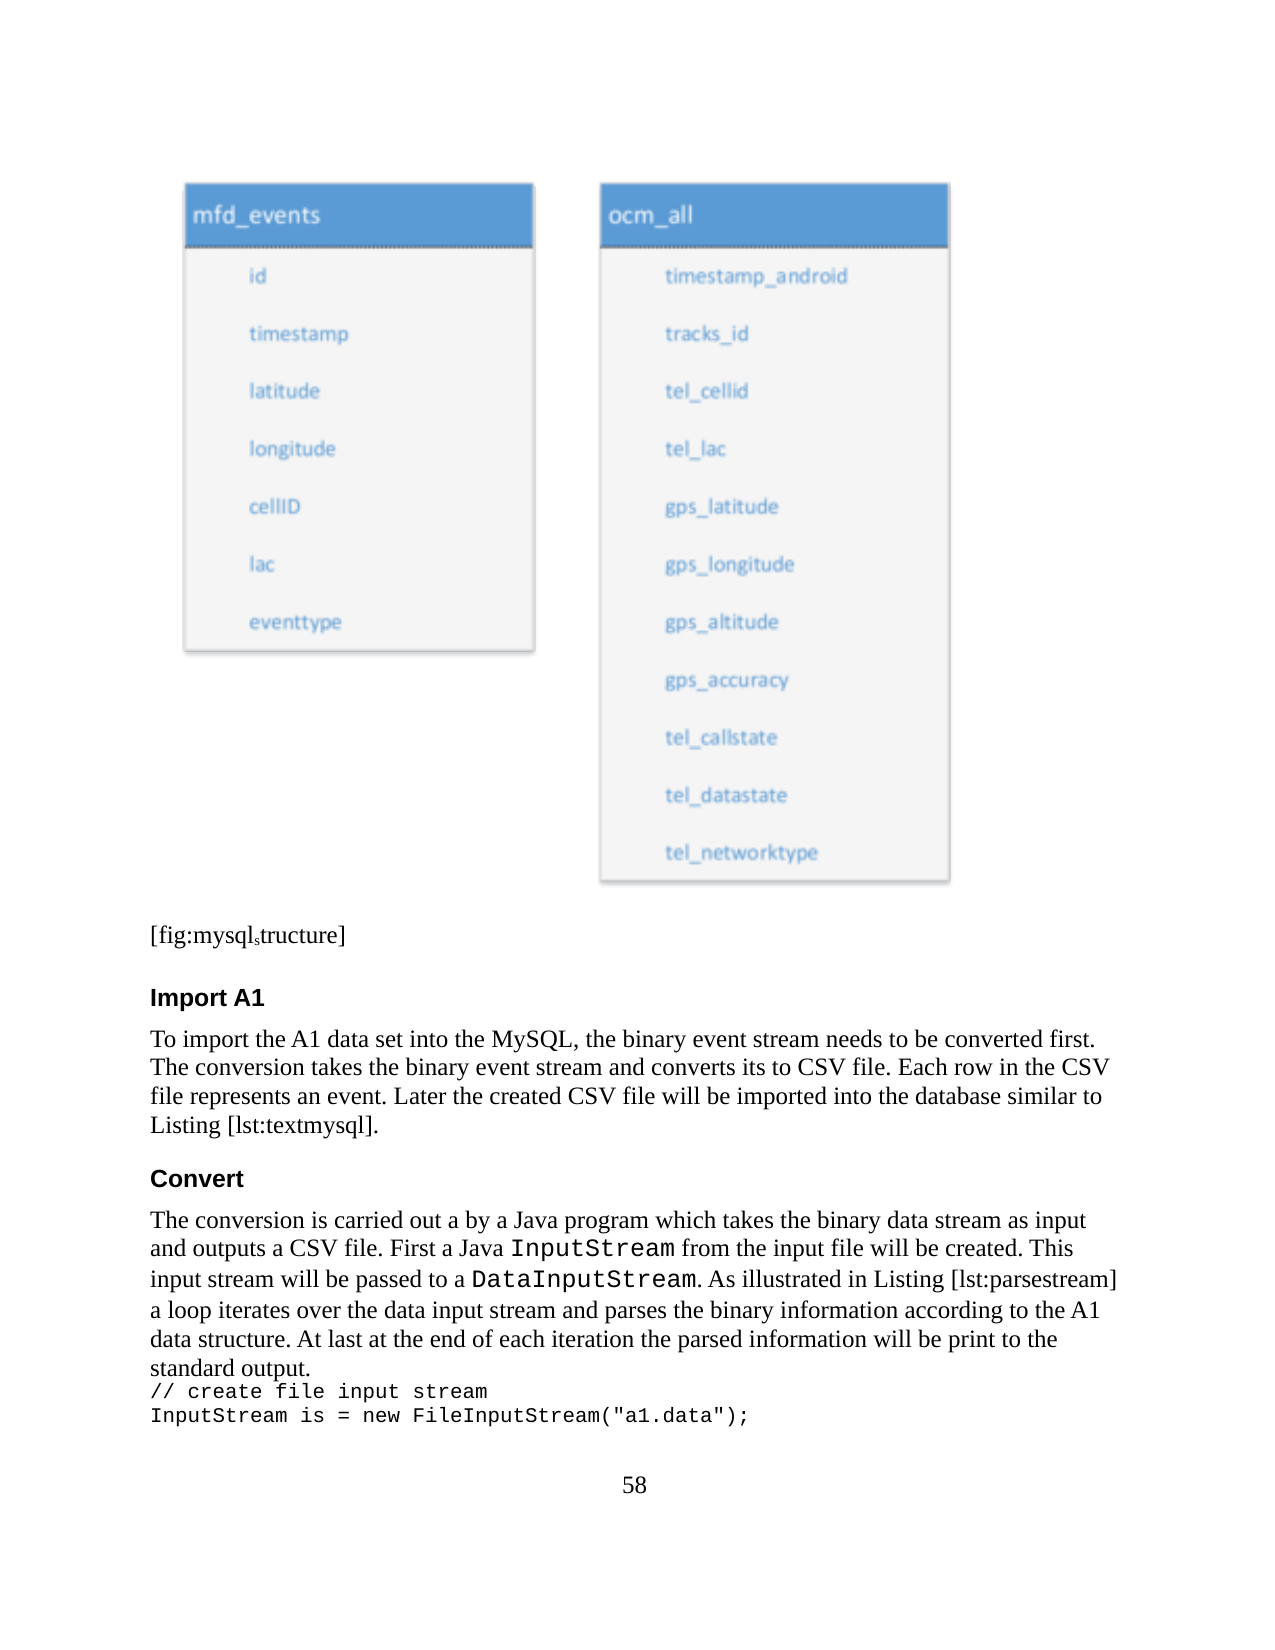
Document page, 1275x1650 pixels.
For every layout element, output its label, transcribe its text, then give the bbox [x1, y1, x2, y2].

picture [150, 150, 984, 915]
text // create file input stream [150, 1381, 1125, 1405]
subtitle Convert [150, 1164, 1125, 1192]
subtitle Import A1 [150, 983, 1125, 1011]
text The conversion is carried out a by a Java program which takes the binary data stream as input and outputs a CSV file. First a Java InputStream from the input file will be created. This input stream will be passed to a DataInputStream. As illustrated in Listing [lst:parsestream] a loop iterates over the data input stream and parses the binary information according to the A1 data structure. At last at the end of each iteration the parsed information will be print to the standard output. [150, 1205, 1125, 1381]
text To import the A1 data set into the MySQL, the binary event stream needs to be converted first. The conversion takes the binary event stream and converts its to CSV file. Each row in the CSV file represents an event. Later the created CSV file will be imported into the database similar to Listing [lst:textmysql]. [150, 1024, 1125, 1139]
text InputStream is = new FileInputStream("a1.data"); [150, 1405, 1125, 1429]
text [fig:mysqlstructure] [150, 150, 1125, 949]
